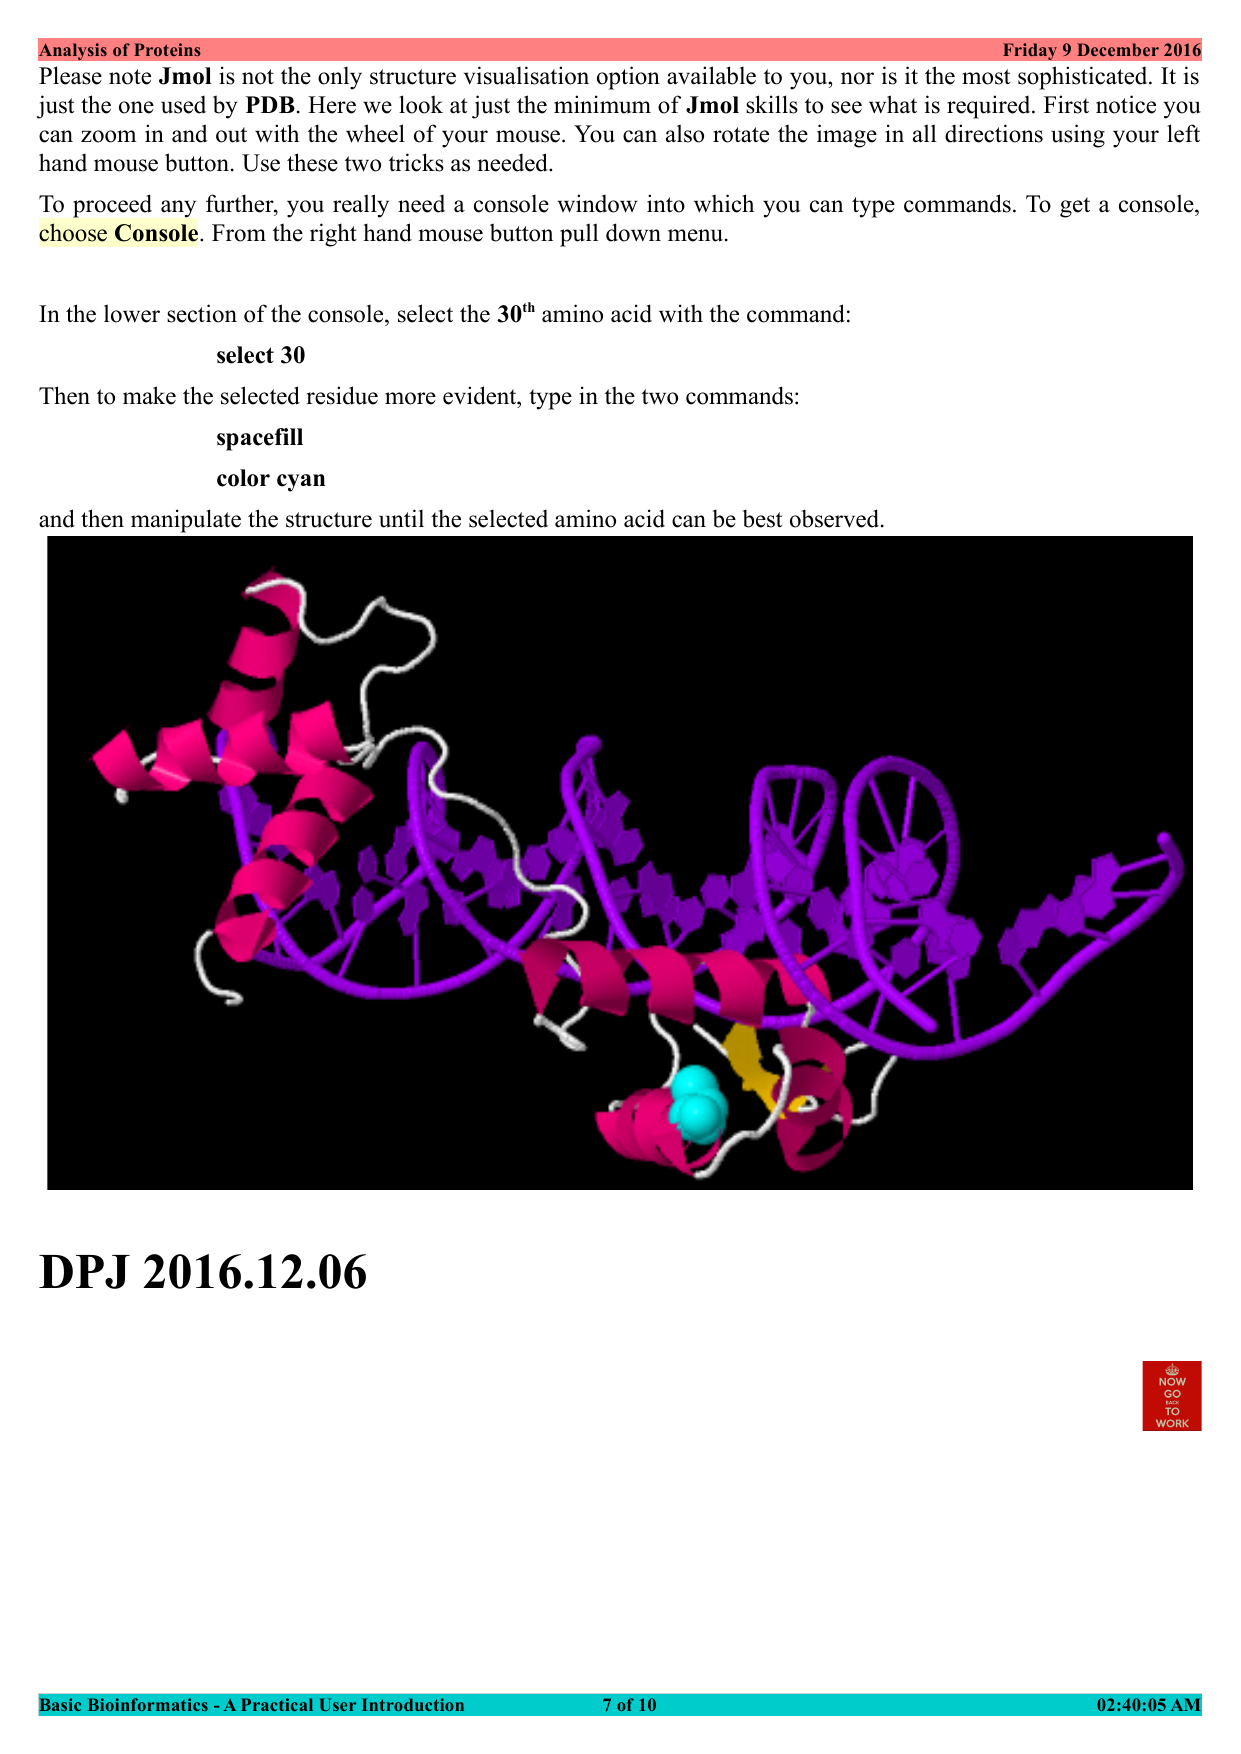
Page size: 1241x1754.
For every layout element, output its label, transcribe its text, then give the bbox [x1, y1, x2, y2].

text In the lower section of the console, select the 30th amino acid with the command: [38, 299, 1202, 328]
text To proceed any further, you really need a console window into which you can type commands. To get a console, choose Console. From the right hand mouse button pull down menu. [38, 188, 1202, 247]
picture [47, 536, 1193, 1190]
text select 30 [38, 340, 1202, 369]
text spacefill [38, 422, 1202, 451]
picture [1142, 1361, 1202, 1431]
text and then manipulate the structure until the selected amino acid can be best observed. [38, 503, 1202, 532]
text Please note Jmol is not the only structure visualisation option available to you, nor is it the most sophisticated. It is just the one used by PDB. Here we look at just the minimum of Jmol skills to see what is required. First notice you can zoom in and out with the wheel of your mouse. You can also rotate the image in all directions using your left hand mouse button. Use these two tricks as needed. [38, 61, 1202, 177]
text DPJ 2016.12.06 [38, 1242, 1202, 1299]
text Then to make the selected residue more evident, type in the two commands: [38, 381, 1202, 410]
text color cyan [38, 463, 1202, 492]
